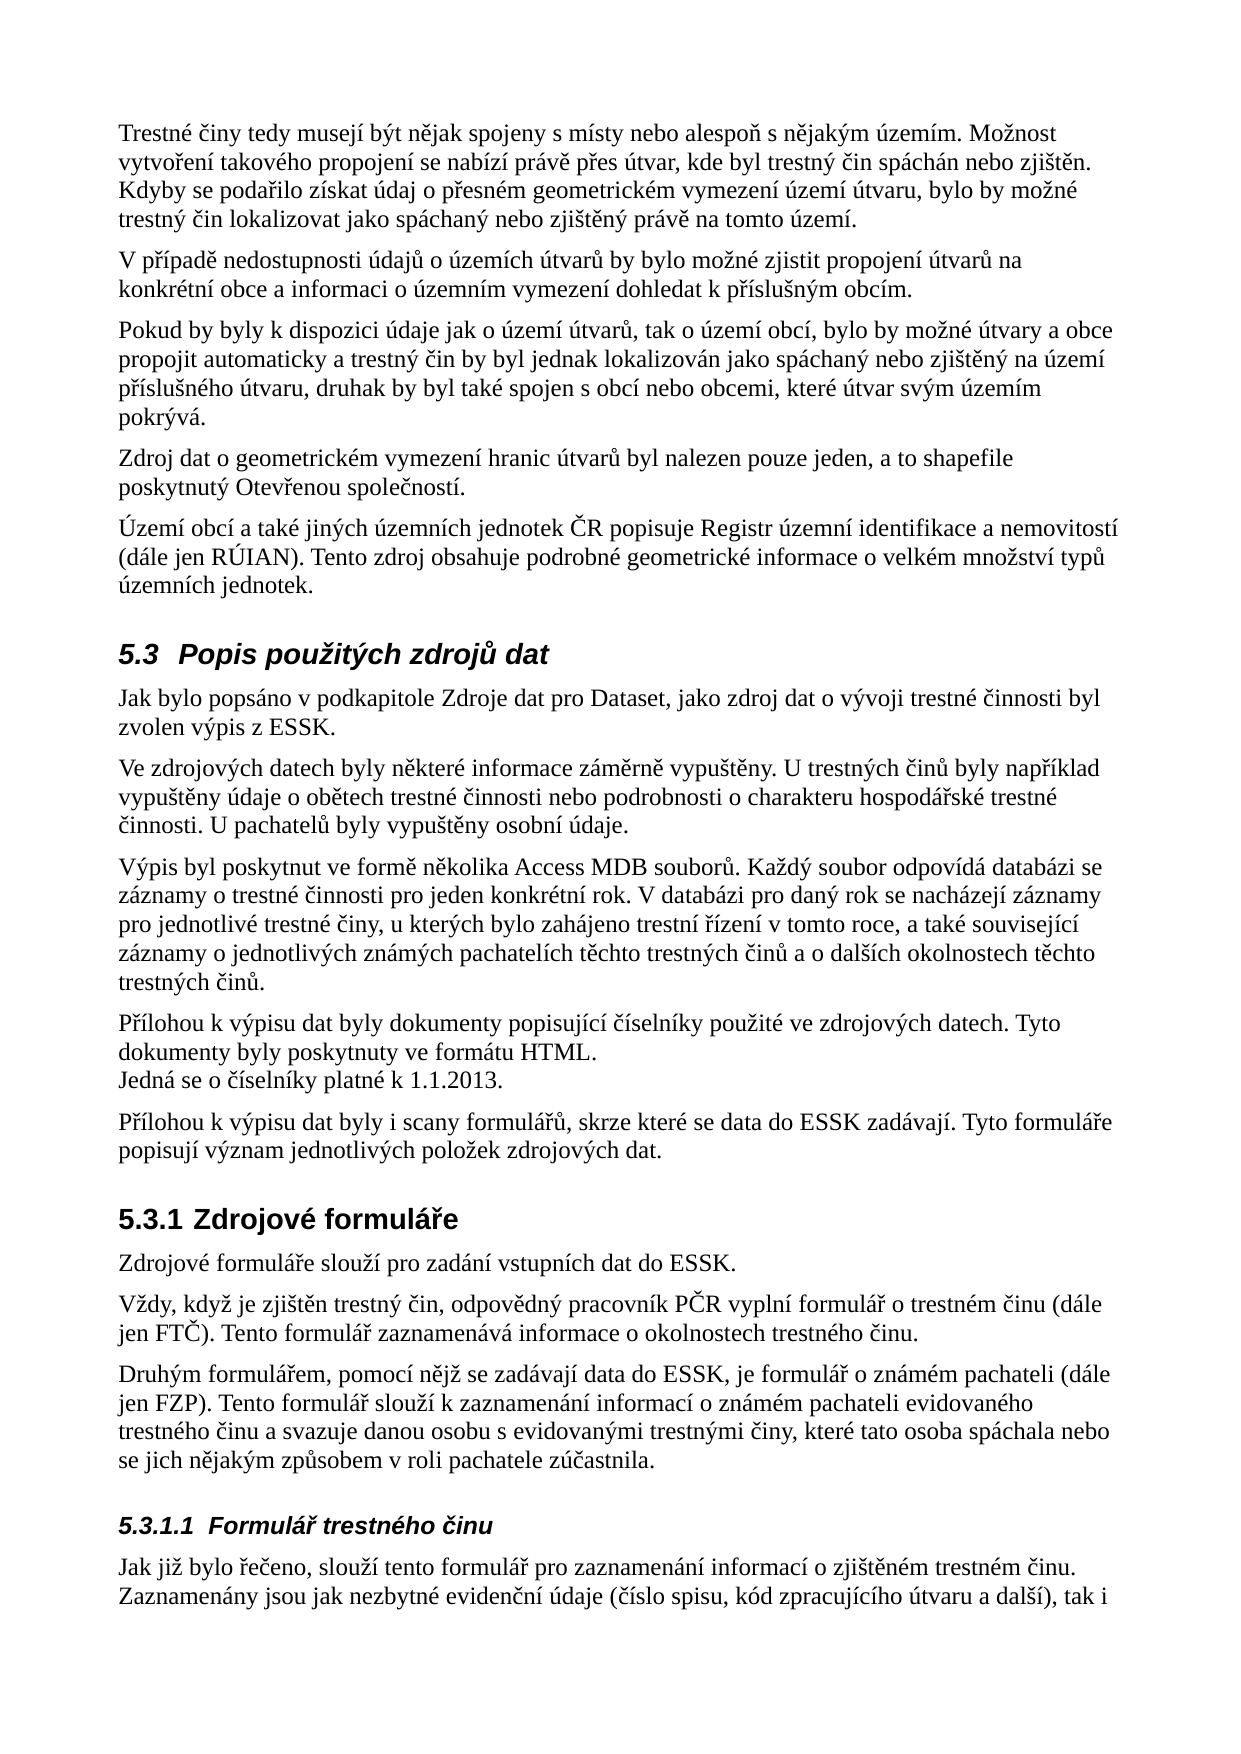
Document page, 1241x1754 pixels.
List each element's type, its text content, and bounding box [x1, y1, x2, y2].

text Zdrojové formuláře slouží pro zadání vstupních dat do ESSK. [118, 1248, 1122, 1276]
text Pokud by byly k dispozici údaje jak o území útvarů, tak o území obcí, bylo by možné útvary a obce propojit automaticky a trestný čin by byl jednak lokalizován jako spáchaný nebo zjištěný na území příslušného útvaru, druhak by byl také spojen s obcí nebo obcemi, které útvar svým územím pokrývá. [118, 316, 1122, 431]
text Trestné činy tedy musejí být nějak spojeny s místy nebo alespoň s nějakým územím. Možnost vytvoření takového propojení se nabízí právě přes útvar, kde byl trestný čin spáchán nebo zjištěn. Kdyby se podařilo získat údaj o přesném geometrickém vymezení území útvaru, bylo by možné trestný čin lokalizovat jako spáchaný nebo zjištěný právě na tomto území. [118, 118, 1122, 233]
text Přílohou k výpisu dat byly dokumenty popisující číselníky použité ve zdrojových datech. Tyto dokumenty byly poskytnuty ve formátu HTML. Jedná se o číselníky platné k 1.1.2013. [118, 1008, 1122, 1094]
subtitle Popis použitých zdrojů dat [118, 637, 1122, 670]
text Území obcí a také jiných územních jednotek ČR popisuje Registr územní identifikace a nemovitostí (dále jen RÚIAN). Tento zdroj obsahuje podrobné geometrické informace o velkém množství typů územních jednotek. [118, 513, 1122, 599]
text Výpis byl poskytnut ve formě několika Access MDB souborů. Každý soubor odpovídá databázi se záznamy o trestné činnosti pro jeden konkrétní rok. V databázi pro daný rok se nacházejí záznamy pro jednotlivé trestné činy, u kterých bylo zahájeno trestní řízení v tomto roce, a také související záznamy o jednotlivých známých pachatelích těchto trestných činů a o dalších okolnostech těchto trestných činů. [118, 852, 1122, 995]
text Druhým formulářem, pomocí nějž se zadávají data do ESSK, je formulář o známém pachateli (dále jen FZP). Tento formulář slouží k zaznamenání informací o známém pachateli evidovaného trestného činu a svazuje danou osobu s evidovanými trestnými činy, které tato osoba spáchala nebo se jich nějakým způsobem v roli pachatele zúčastnila. [118, 1359, 1122, 1474]
text Vždy, když je zjištěn trestný čin, odpovědný pracovník PČR vyplní formulář o trestném činu (dále jen FTČ). Tento formulář zaznamenává informace o okolnostech trestného činu. [118, 1289, 1122, 1346]
text V případě nedostupnosti údajů o územích útvarů by bylo možné zjistit propojení útvarů na konkrétní obce a informaci o územním vymezení dohledat k příslušným obcím. [118, 246, 1122, 303]
text Jak bylo popsáno v podkapitole Zdroje dat pro Dataset, jako zdroj dat o vývoji trestné činnosti byl zvolen výpis z ESSK. [118, 683, 1122, 740]
text Ve zdrojových datech byly některé informace záměrně vypuštěny. U trestných činů byly například vypuštěny údaje o obětech trestné činnosti nebo podrobnosti o charakteru hospodářské trestné činnosti. U pachatelů byly vypuštěny osobní údaje. [118, 753, 1122, 839]
text Jak již bylo řečeno, slouží tento formulář pro zaznamenání informací o zjištěném trestném činu. Zaznamenány jsou jak nezbytné evidenční údaje (číslo spisu, kód zpracujícího útvaru a další), tak i [118, 1552, 1122, 1610]
subtitle Formulář trestného činu [118, 1511, 1122, 1540]
text Zdroj dat o geometrickém vymezení hranic útvarů byl nalezen pouze jeden, a to shapefile poskytnutý Otevřenou společností. [118, 443, 1122, 501]
text Přílohou k výpisu dat byly i scany formulářů, skrze které se data do ESSK zadávají. Tyto formuláře popisují význam jednotlivých položek zdrojových dat. [118, 1107, 1122, 1164]
subtitle Zdrojové formuláře [118, 1202, 1122, 1235]
